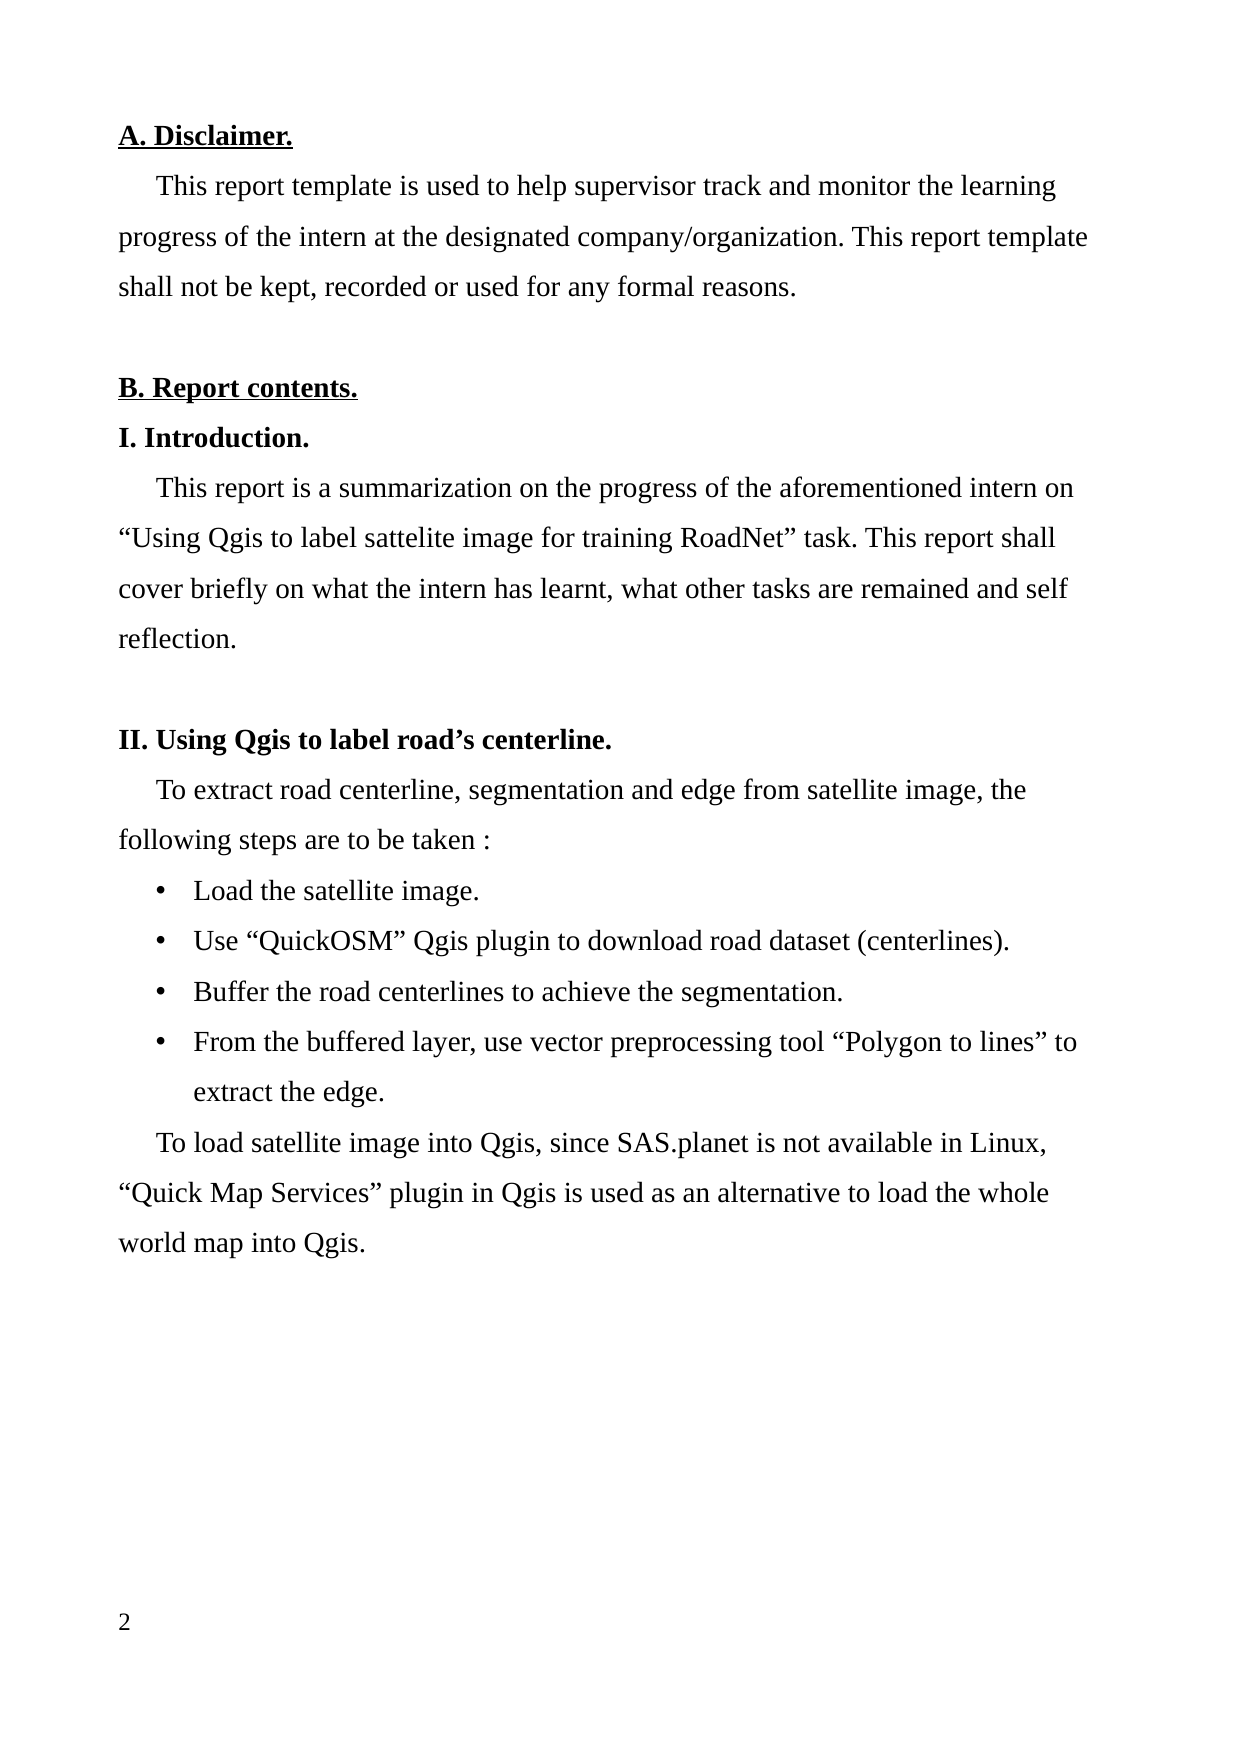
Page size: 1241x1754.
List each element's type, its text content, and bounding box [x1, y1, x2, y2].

text B. Report contents. [118, 370, 1122, 403]
list From the buffered layer, use vector preprocessing tool “Polygon to lines” to extract the edge. [156, 1024, 1122, 1108]
list Load the satellite image. [156, 873, 1122, 906]
text This report is a summarization on the progress of the aforementioned intern on “Using Qgis to label sattelite image for training RoadNet” task. This report shall cover briefly on what the intern has learnt, what other tasks are remained and self reflection. [118, 470, 1122, 655]
text To extract road centerline, segmentation and edge from satellite image, the following steps are to be taken : [118, 772, 1122, 856]
text A. Disclaimer. [118, 118, 1122, 152]
list Use “QuickOSM” Qgis plugin to download road dataset (centerlines). [156, 923, 1122, 957]
list Buffer the road centerlines to achieve the segmentation. [156, 974, 1122, 1007]
text II. Using Qgis to label road’s centerline. [118, 722, 1122, 755]
text To load satellite image into Qgis, since SAS.planet is not available in Linux, “Quick Map Services” plugin in Qgis is used as an alternative to load the whole world map into Qgis. [118, 1125, 1122, 1259]
text This report template is used to help supervisor track and monitor the learning progress of the intern at the designated company/organization. This report template shall not be kept, recorded or used for any formal reasons. [118, 168, 1122, 303]
text I. Introduction. [118, 420, 1122, 453]
